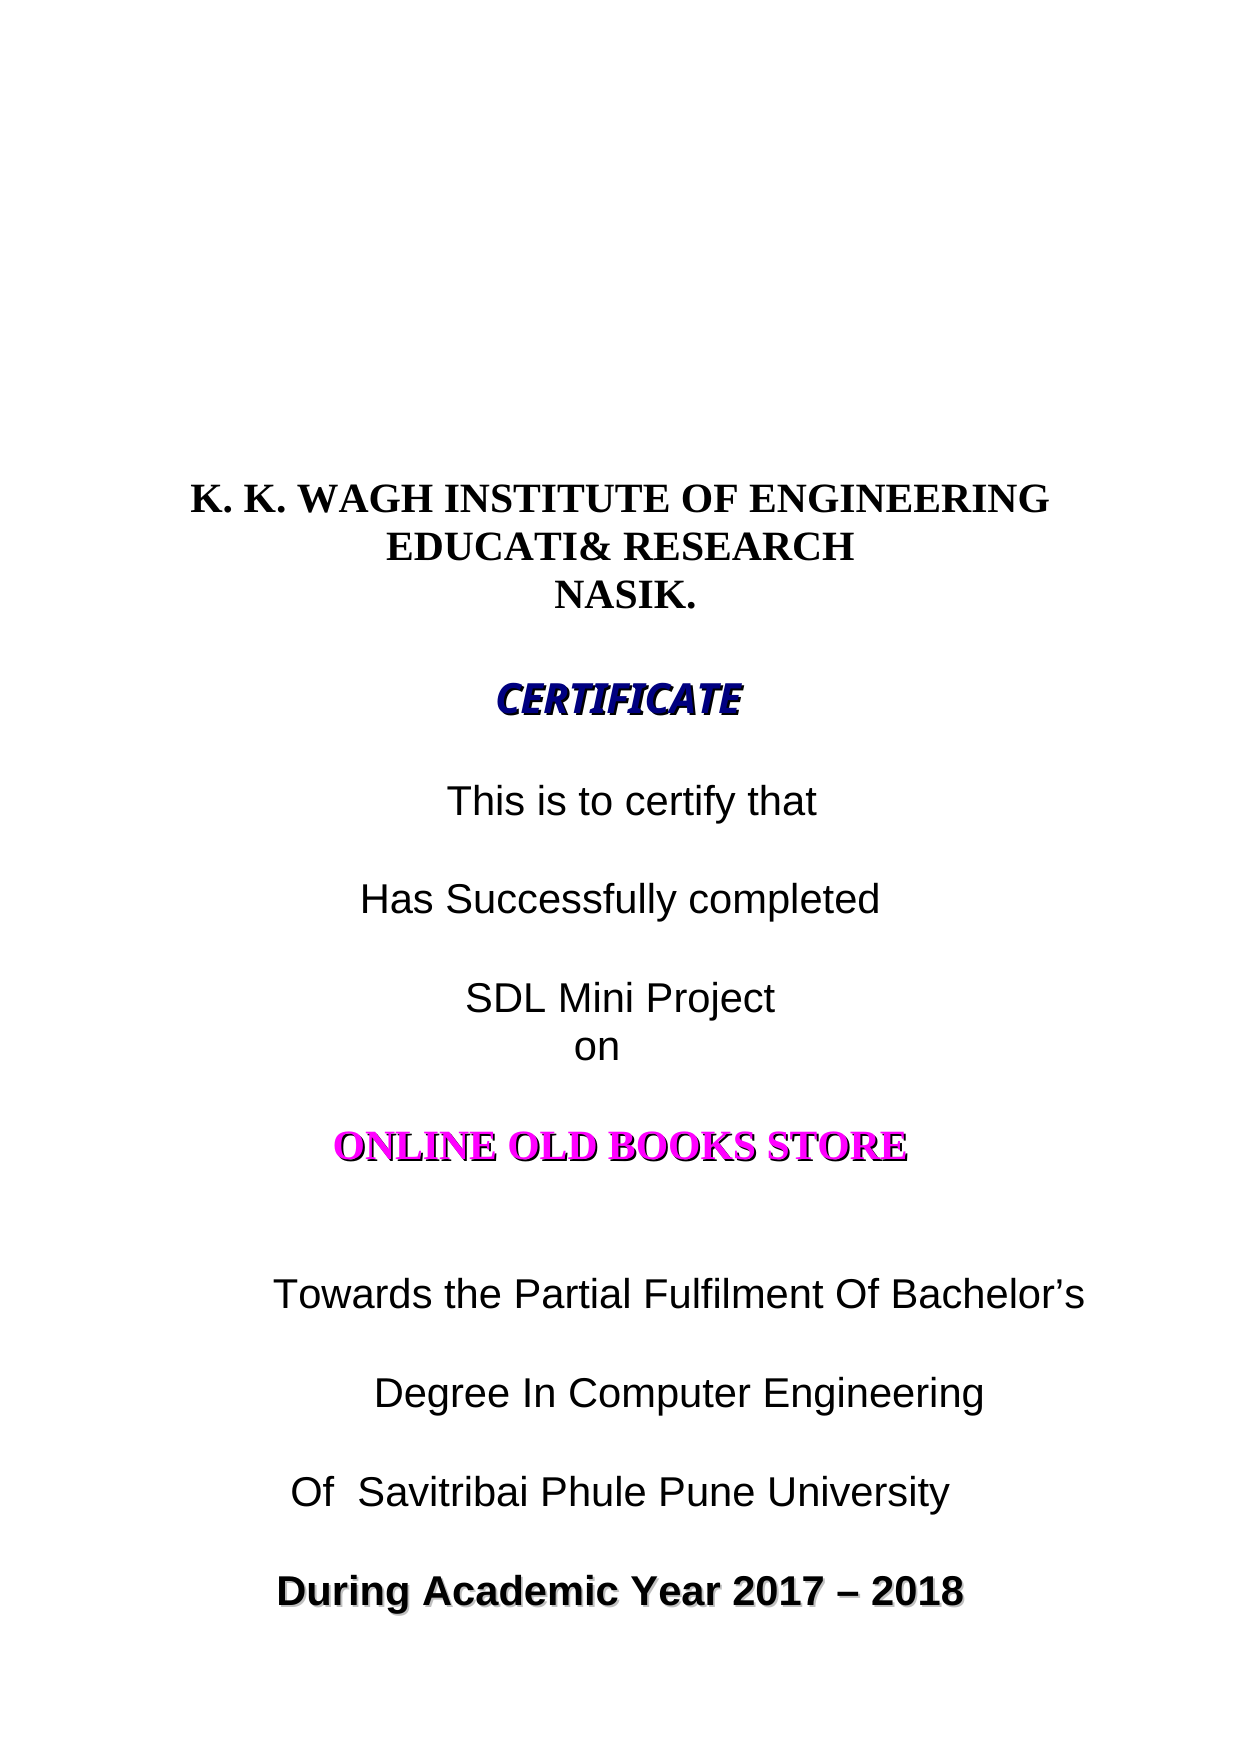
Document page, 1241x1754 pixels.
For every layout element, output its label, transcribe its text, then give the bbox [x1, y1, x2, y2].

text CERTIFICATE [118, 668, 1122, 725]
text Degree In Computer Engineering [118, 1369, 1122, 1417]
text Has Successfully completed [118, 875, 1122, 923]
text on [118, 1022, 1122, 1069]
text During Academic Year 2017 – 2018 [118, 1566, 1122, 1614]
text Nasik. [118, 570, 1122, 618]
text Of Savitribai Phule Pune University [118, 1467, 1122, 1515]
text K. K. Wagh Institute of engineering educati& research [118, 474, 1122, 570]
text Towards the Partial Fulfilment Of Bachelor’s [118, 1270, 1122, 1318]
text This is to certify that [118, 776, 1122, 824]
text ONLINE OLD BOOKS STORE [118, 1120, 1122, 1168]
text SDL Mini Project [118, 974, 1122, 1022]
